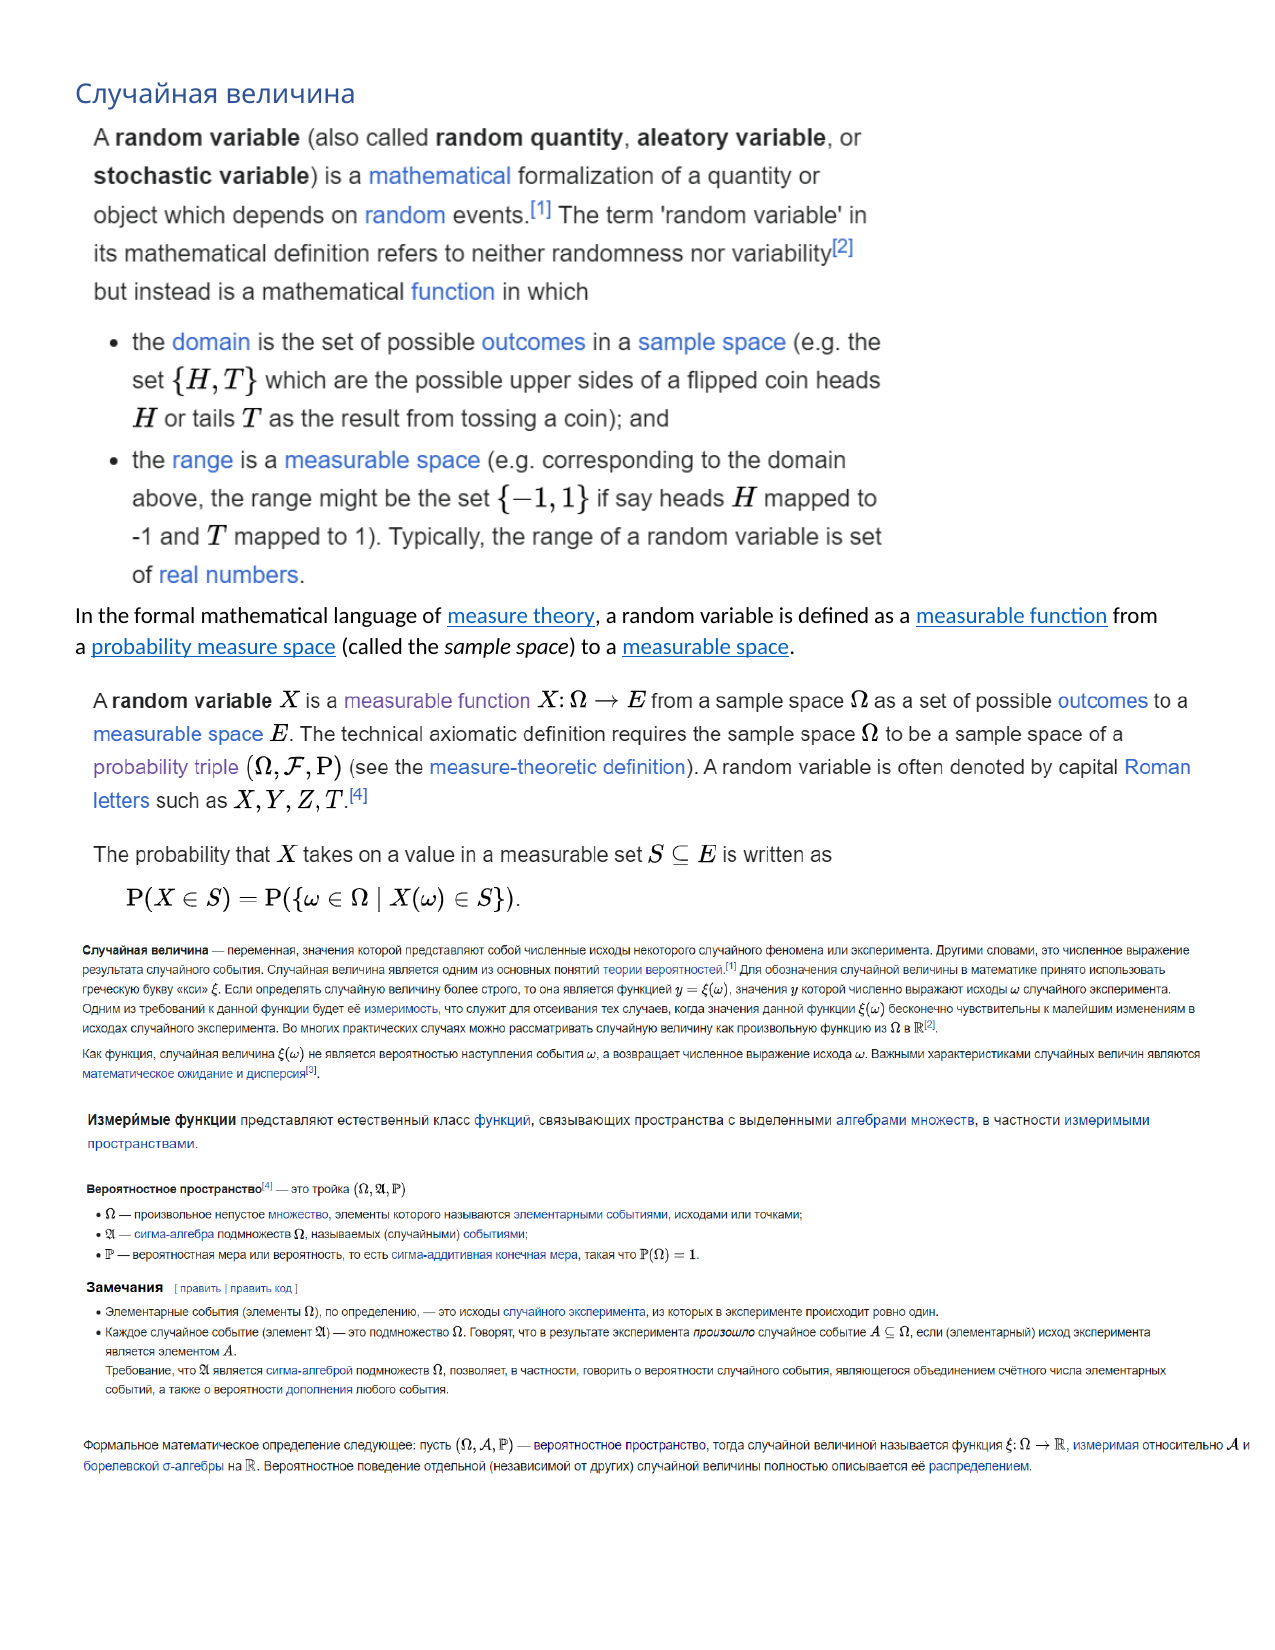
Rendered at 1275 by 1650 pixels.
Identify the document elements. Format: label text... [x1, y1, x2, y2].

text In the formal mathematical language of measure theory, a random variable is defined as a measurable function from a probability measure space (called the sample space) to a measurable space. [75, 602, 1200, 660]
picture [75, 678, 1200, 920]
picture [75, 1429, 1259, 1479]
picture [75, 1101, 1192, 1160]
picture [75, 938, 1210, 1083]
picture [75, 1178, 1196, 1411]
subtitle Случайная величина [75, 75, 1200, 112]
picture [75, 114, 895, 583]
